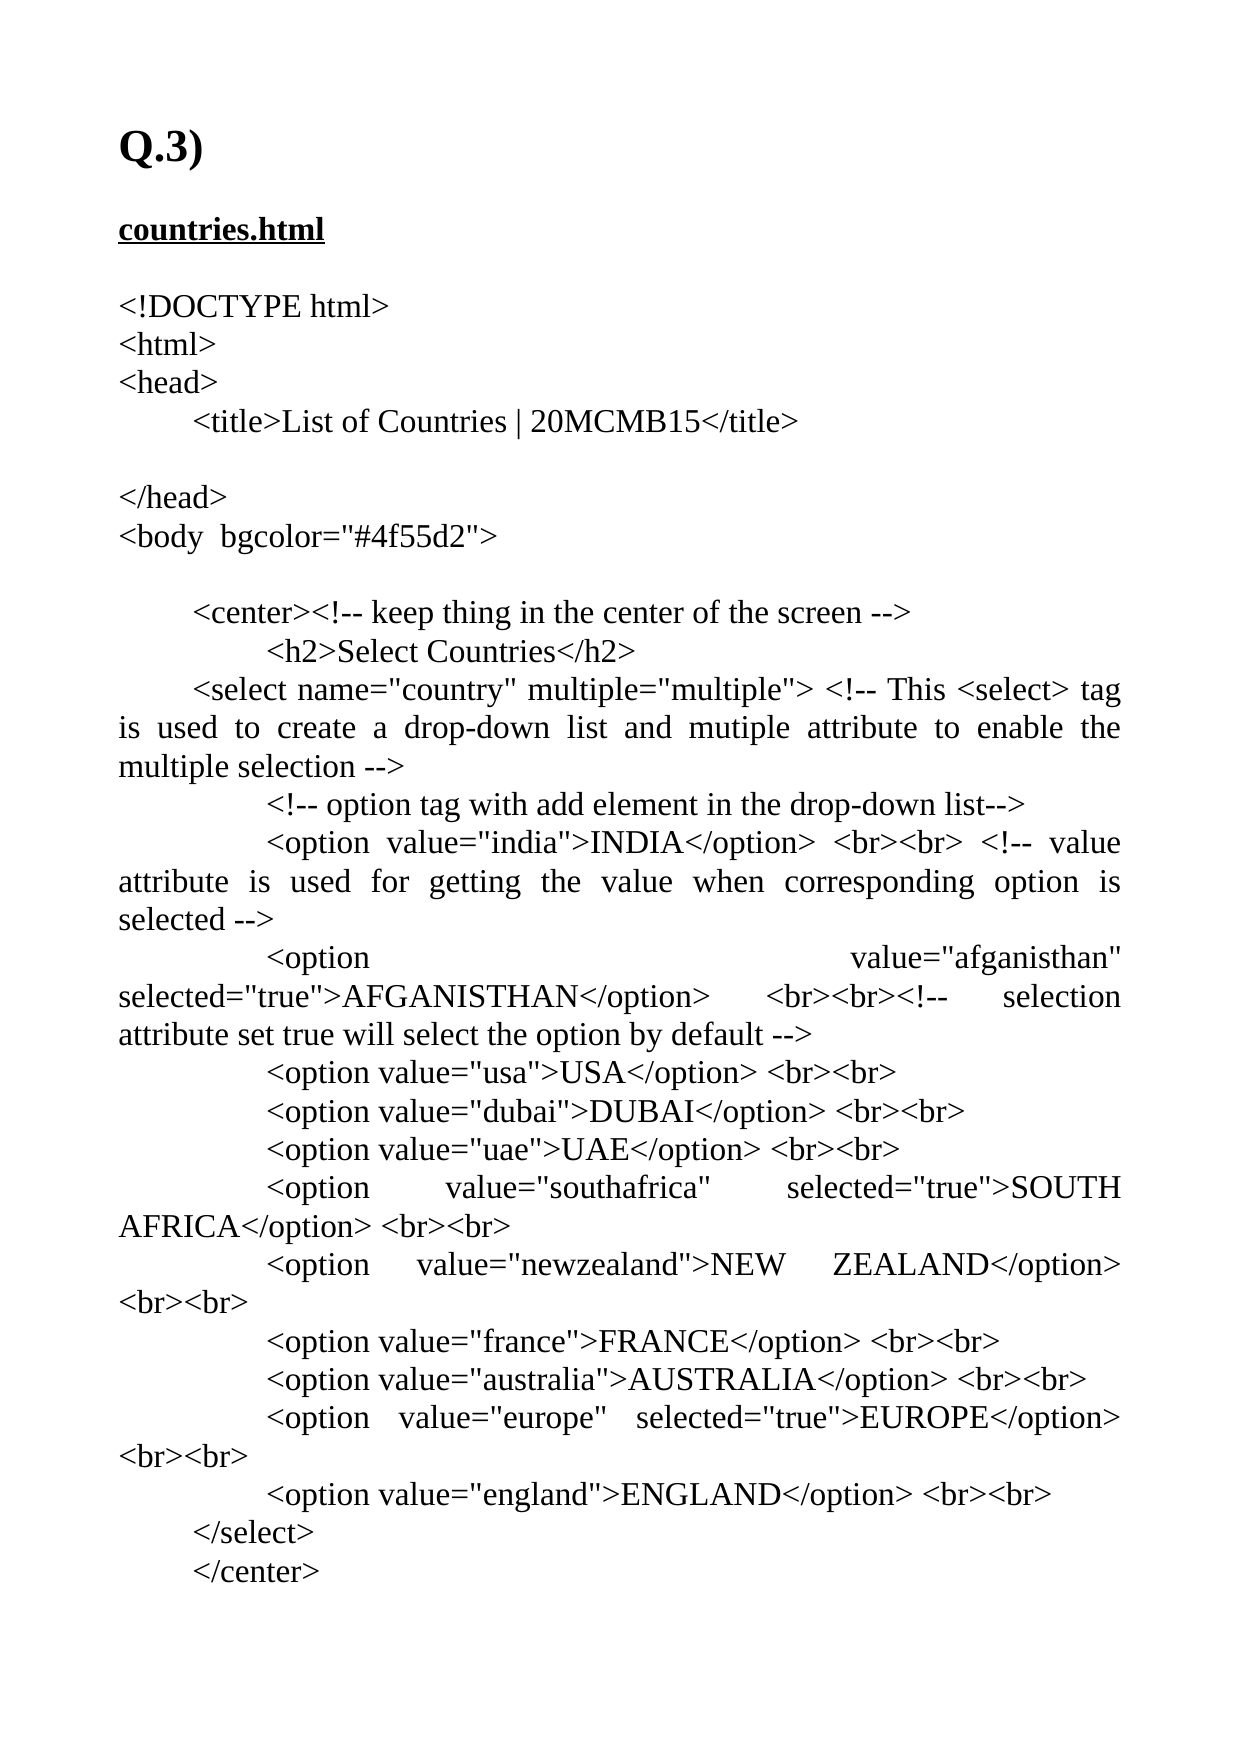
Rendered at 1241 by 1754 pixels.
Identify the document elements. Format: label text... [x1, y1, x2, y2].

text <option value="india">INDIA</option> <br><br> <!-- value attribute is used for getting the value when corresponding option is selected --> [118, 822, 1122, 937]
text <!DOCTYPE html> [118, 286, 1122, 324]
text <option value="dubai">DUBAI</option> <br><br> [118, 1091, 1122, 1129]
text <option value="afganisthan" selected="true">AFGANISTHAN</option> <br><br><!-- selection attribute set true will select the option by default --> [118, 937, 1122, 1052]
text <html> [118, 324, 1122, 362]
text </center> [118, 1551, 1122, 1589]
text <title>List of Countries | 20MCMB15</title> [118, 401, 1122, 439]
text <option value="france">FRANCE</option> <br><br> [118, 1321, 1122, 1359]
text <option value="usa">USA</option> <br><br> [118, 1052, 1122, 1091]
text <select name="country" multiple="multiple"> <!-- This <select> tag is used to create a drop-down list and mutiple attribute to enable the multiple selection --> [118, 669, 1122, 784]
text <option value="england">ENGLAND</option> <br><br> [118, 1474, 1122, 1512]
text <option value="uae">UAE</option> <br><br> [118, 1129, 1122, 1167]
text <head> [118, 362, 1122, 401]
text <option value="australia">AUSTRALIA</option> <br><br> [118, 1359, 1122, 1397]
text Q.3) [118, 118, 1122, 171]
text <option value="southafrica" selected="true">SOUTH AFRICA</option> <br><br> [118, 1167, 1122, 1244]
text </head> [118, 477, 1122, 516]
text <option value="newzealand">NEW ZEALAND</option> <br><br> [118, 1244, 1122, 1321]
text <center><!-- keep thing in the center of the screen --> [118, 592, 1122, 631]
text <h2>Select Countries</h2> [118, 631, 1122, 669]
text </select> [118, 1512, 1122, 1551]
text countries.html [118, 209, 1122, 247]
text <!-- option tag with add element in the drop-down list--> [118, 784, 1122, 822]
text <option value="europe" selected="true">EUROPE</option> <br><br> [118, 1397, 1122, 1474]
text <body bgcolor="#4f55d2"> [118, 516, 1122, 554]
